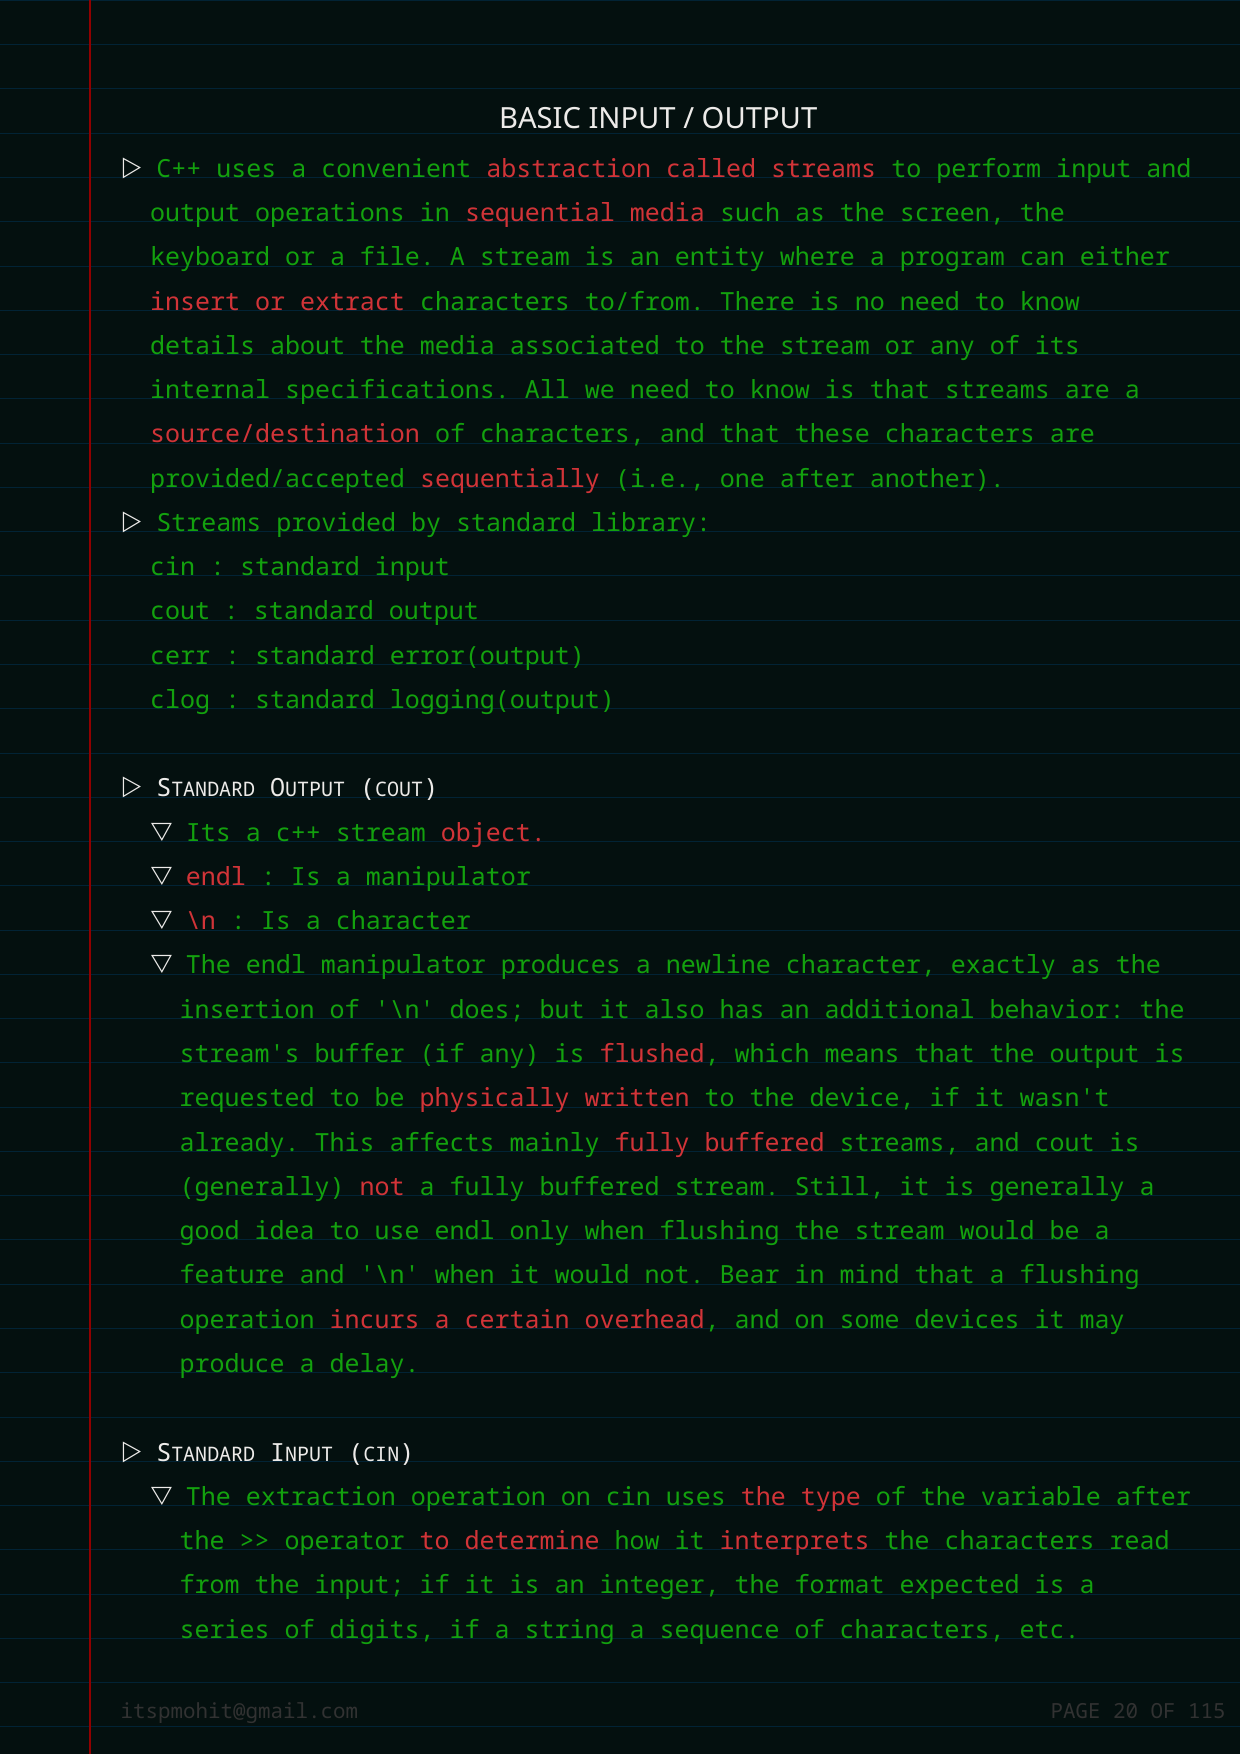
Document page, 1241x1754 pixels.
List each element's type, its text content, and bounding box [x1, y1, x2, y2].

list C++ uses a convenient abstraction called streams to perform input and output operations in sequential media such as the screen, the keyboard or a file. A stream is an entity where a program can either insert or extract characters to/from. There is no need to know details about the media associated to the stream or any of its internal specifications. All we need to know is that streams are a source/destination of characters, and that these characters are provided/accepted sequentially (i.e., one after another). [120, 142, 1196, 496]
list \n : Is a character [150, 894, 1196, 938]
list endl : Is a manipulator [150, 850, 1196, 894]
subtitle Standard Input (cin) [120, 1426, 1196, 1470]
list Streams provided by standard library: cin : standard input cout : standard output cerr : standard error(output) clog : standard logging(output) [120, 496, 1196, 761]
subtitle Standard Output (cout) [120, 761, 1196, 806]
list The extraction operation on cin uses the type of the variable after the >> operator to determine how it interprets the characters read from the input; if it is an integer, the format expected is a series of digits, if a string a sequence of characters, etc. [150, 1470, 1196, 1647]
subtitle Basic input / output [120, 97, 1196, 142]
list Its a c++ stream object. [150, 806, 1196, 850]
list The endl manipulator produces a newline character, exactly as the insertion of '\n' does; but it also has an additional behavior: the stream's buffer (if any) is flushed, which means that the output is requested to be physically written to the device, if it wasn't already. This affects mainly fully buffered streams, and cout is (generally) not a fully buffered stream. Still, it is generally a good idea to use endl only when flushing the stream would be a feature and '\n' when it would not. Bear in mind that a flushing operation incurs a certain overhead, and on some devices it may produce a delay. [150, 938, 1196, 1426]
